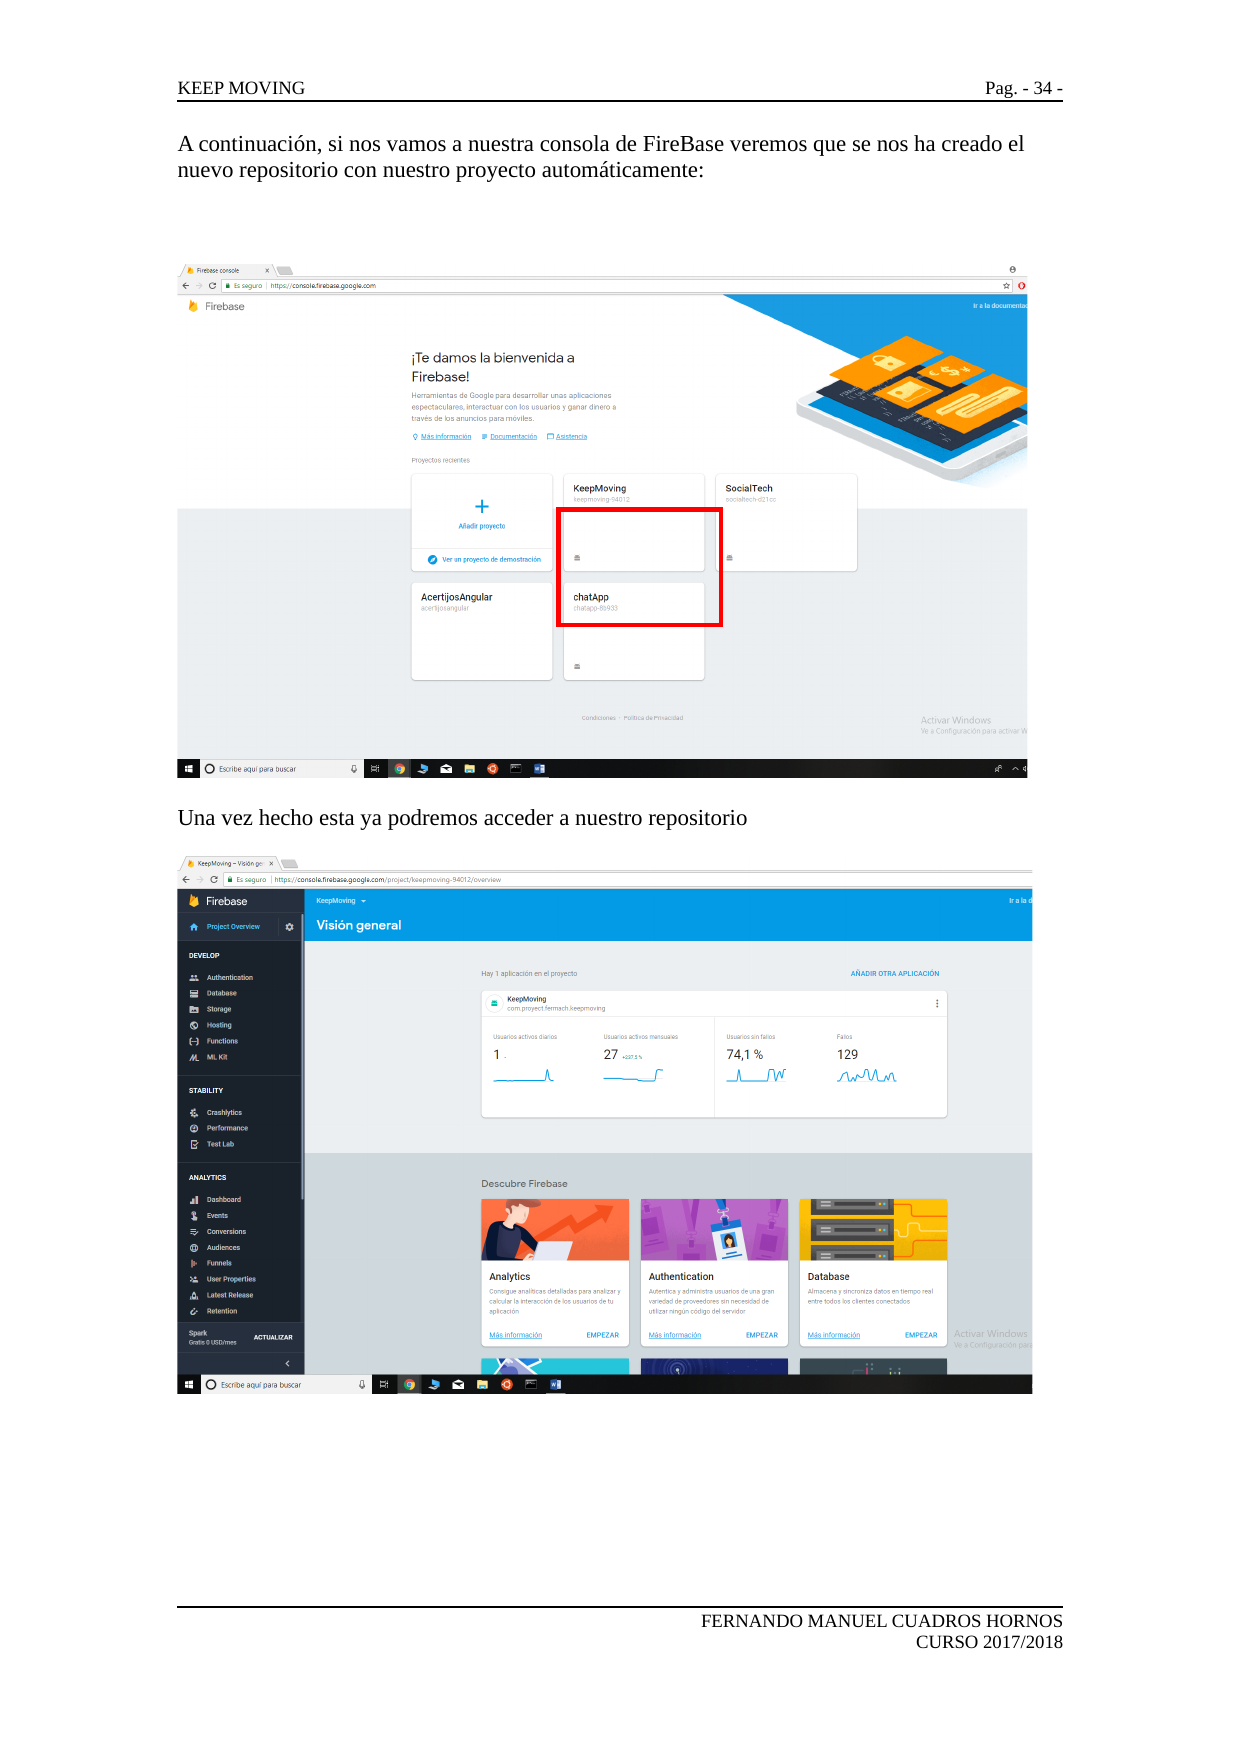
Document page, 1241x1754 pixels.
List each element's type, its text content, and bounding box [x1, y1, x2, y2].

text A continuación, si nos vamos a nuestra consola de FireBase veremos que se nos ha creado el nuevo repositorio con nuestro proyecto automáticamente: [177, 130, 1063, 183]
text Una vez hecho esta ya podremos acceder a nuestro repositorio [177, 804, 1063, 831]
